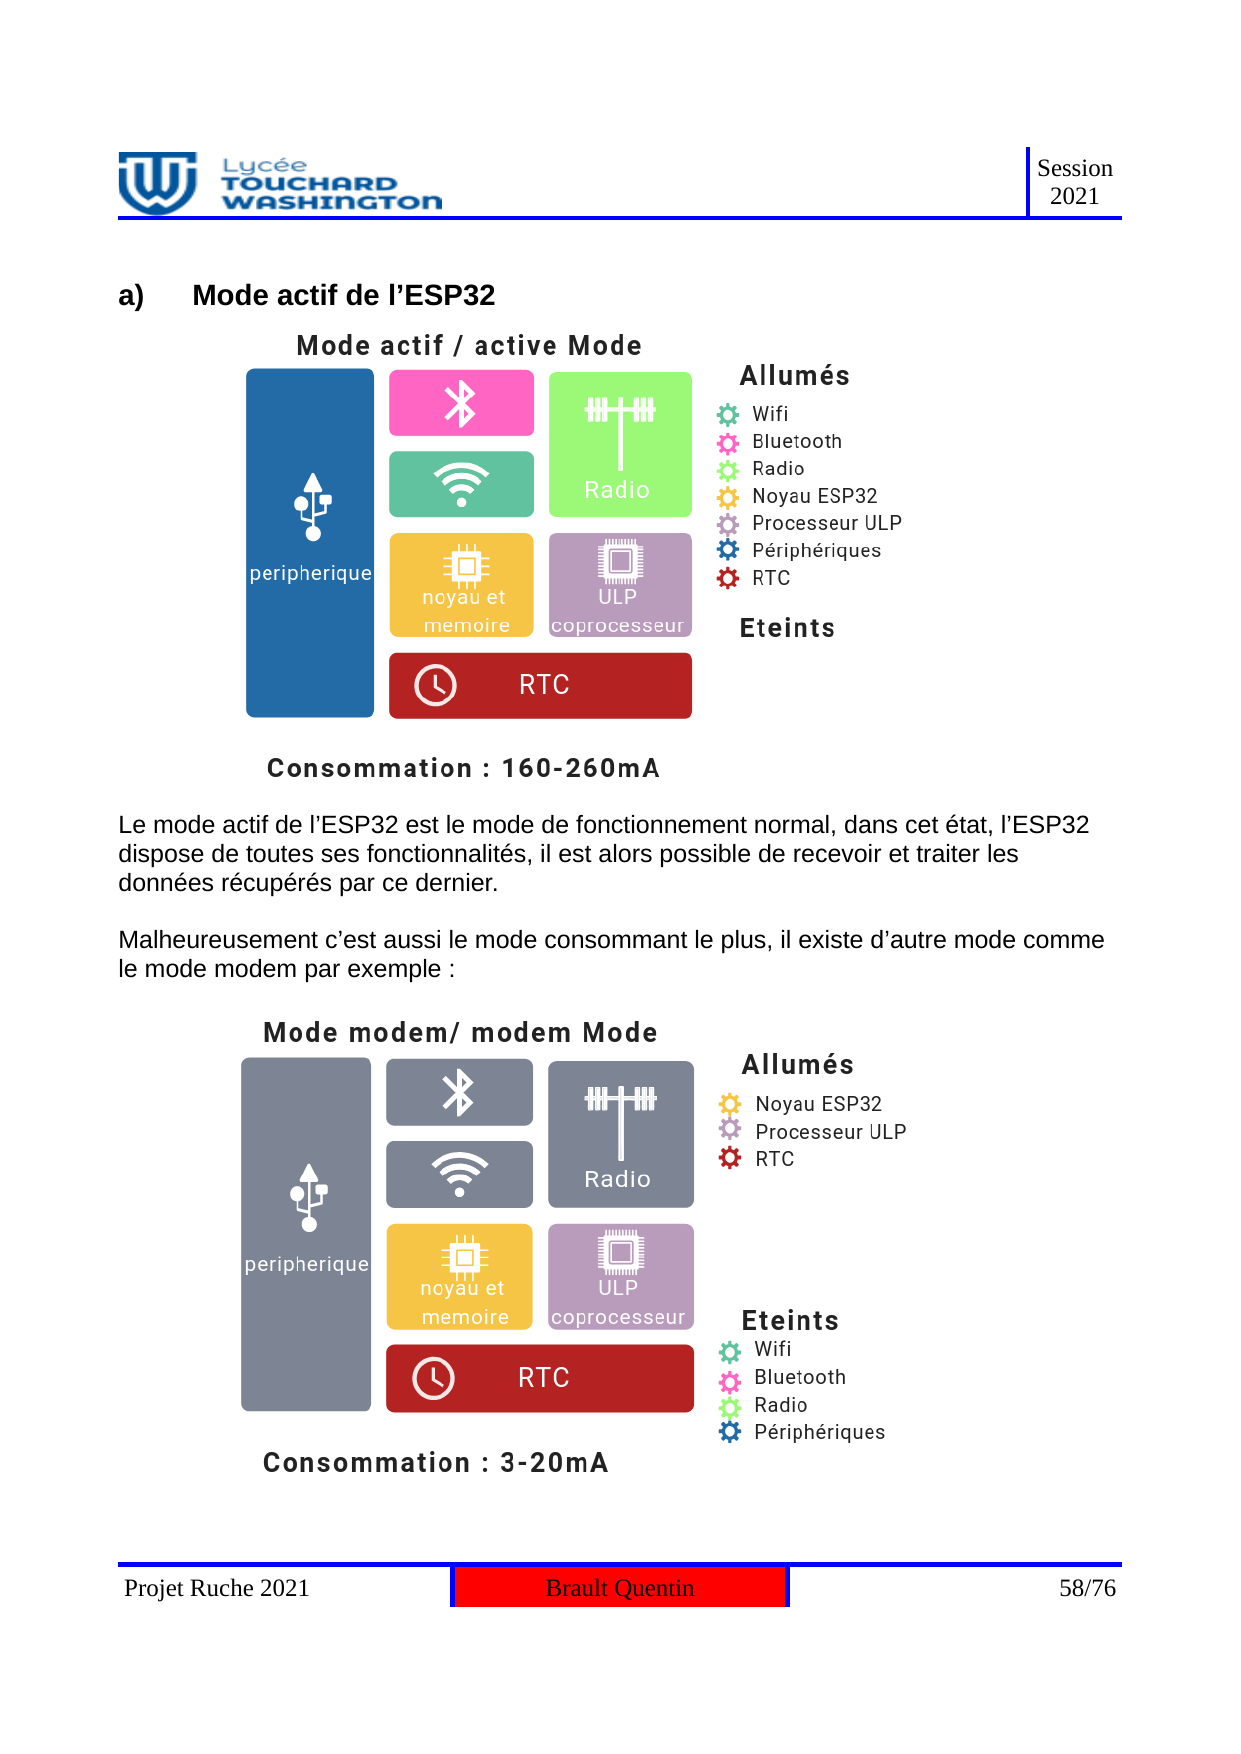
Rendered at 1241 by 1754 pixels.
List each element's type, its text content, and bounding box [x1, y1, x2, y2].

text Malheureusement c’est aussi le mode consommant le plus, il existe d’autre mode comme le mode modem par exemple : [118, 896, 1122, 982]
picture [231, 324, 1009, 810]
subtitle Mode actif de l’ESP32 [118, 278, 1122, 312]
text Le mode actif de l’ESP32 est le mode de fonctionnement normal, dans cet état, l’ESP32 dispose de toutes ses fonctionnalités, il est alors possible de recevoir et traiter les données récupérés par ce dernier. [118, 324, 1122, 896]
picture [226, 1011, 1015, 1504]
picture [118, 152, 442, 216]
